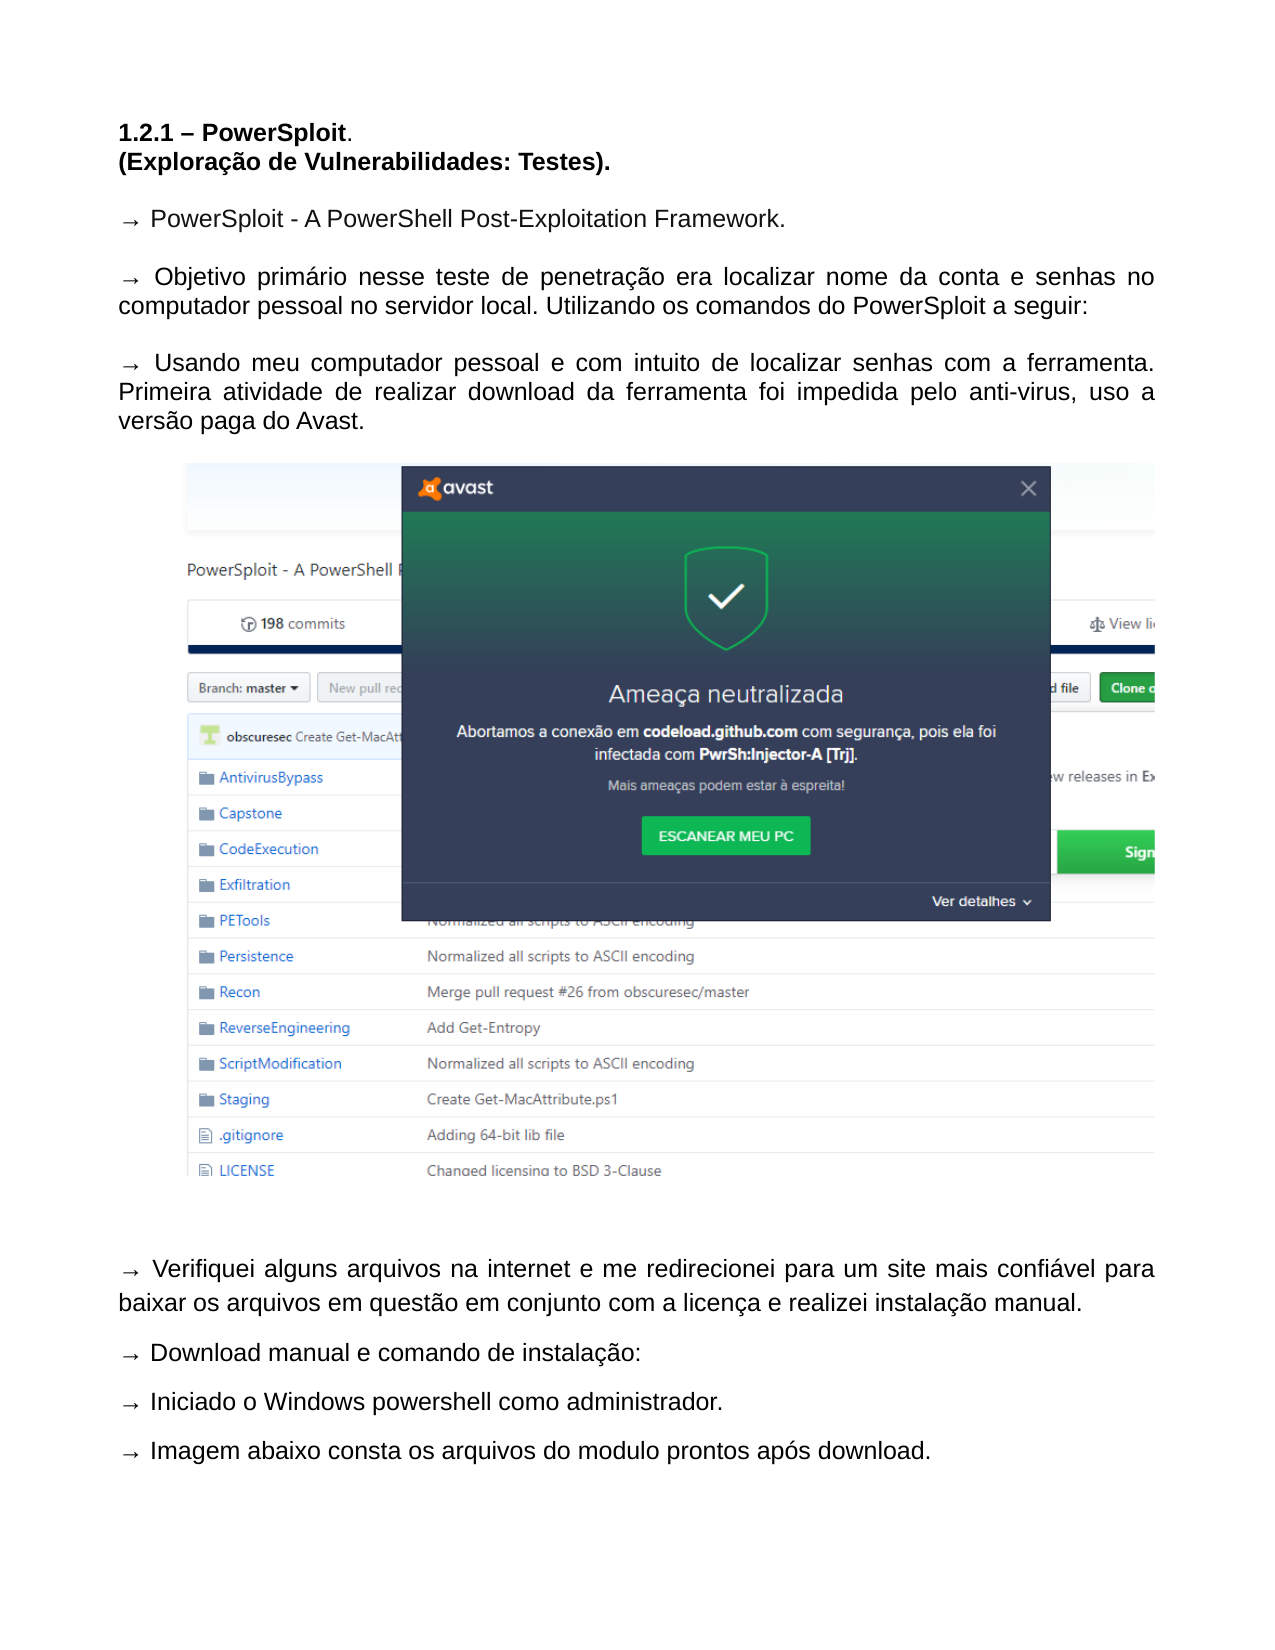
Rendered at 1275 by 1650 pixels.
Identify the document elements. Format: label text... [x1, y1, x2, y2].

text → Download manual e comando de instalação: [118, 1337, 1157, 1366]
text → Imagem abaixo consta os arquivos do modulo prontos após download. [118, 1436, 1157, 1464]
text → PowerSploit - A PowerShell Post-Exploitation Framework. [118, 176, 1157, 233]
text → Verifiquei alguns arquivos na internet e me redirecionei para um site mais confiável para baixar os arquivos em questão em conjunto com a licença e realizei instalação manual. [118, 1254, 1157, 1317]
text (Exploração de Vulnerabilidades: Testes). [118, 147, 1157, 176]
text → Objetivo primário nesse teste de penetração era localizar nome da conta e senhas no computador pessoal no servidor local. Utilizando os comandos do PowerSploit a seguir: [118, 262, 1157, 319]
picture [118, 463, 1157, 1177]
text 1.2.1 – PowerSploit. [118, 118, 1157, 147]
text → Iniciado o Windows powershell como administrador. [118, 1387, 1157, 1415]
text → Usando meu computador pessoal e com intuito de localizar senhas com a ferramenta. Primeira atividade de realizar download da ferramenta foi impedida pelo anti-virus, uso a versão paga do Avast. [118, 319, 1157, 434]
